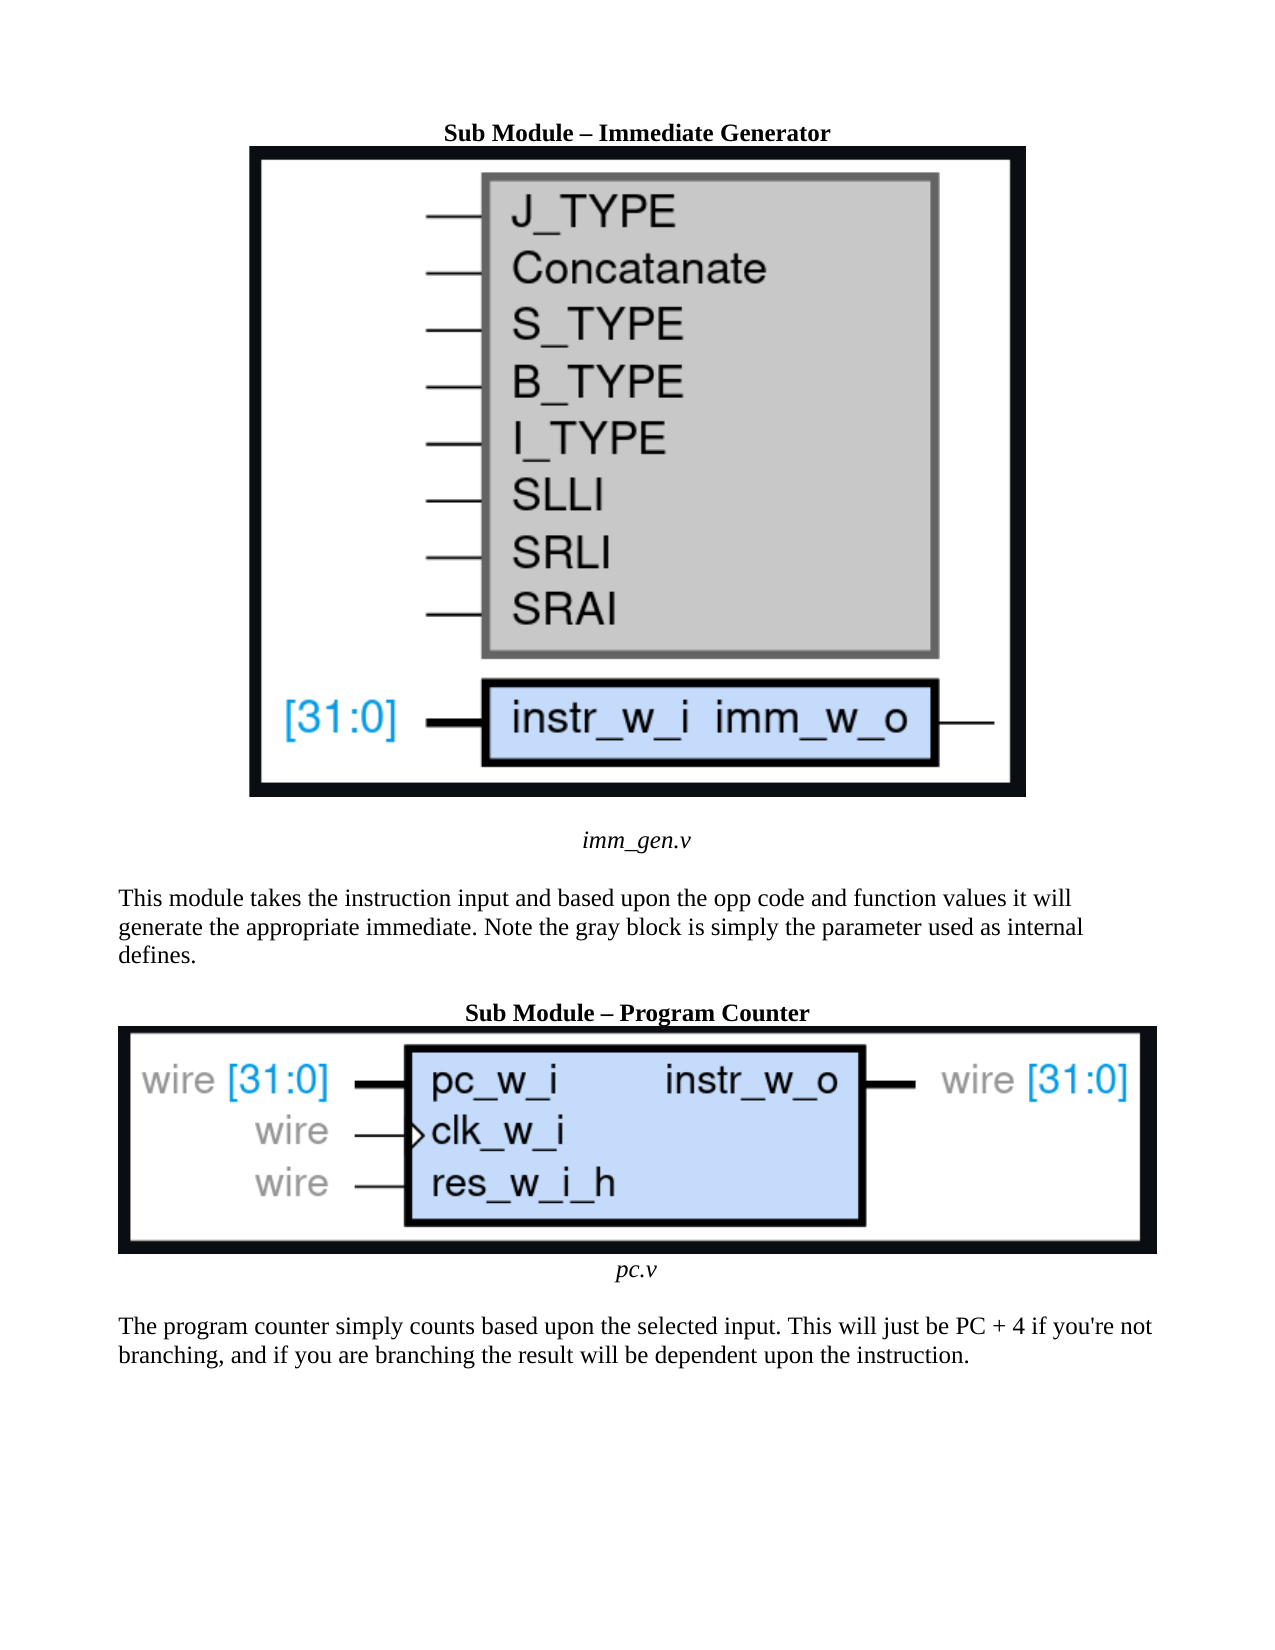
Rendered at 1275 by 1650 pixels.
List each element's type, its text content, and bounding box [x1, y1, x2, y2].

text Sub Module – Immediate Generator [118, 118, 1157, 147]
text Sub Module – Program Counter [118, 998, 1157, 1026]
text imm_gen.v [118, 826, 1157, 854]
text pc.v [118, 1254, 1157, 1283]
picture [249, 146, 1026, 797]
text The program counter simply counts based upon the selected input. This will just be PC + 4 if you're not branching, and if you are branching the result will be dependent upon the instruction. [118, 1311, 1157, 1369]
picture [118, 1026, 1157, 1254]
text This module takes the instruction input and based upon the opp code and function values it will generate the appropriate immediate. Note the gray block is simply the parameter used as internal defines. [118, 883, 1157, 969]
